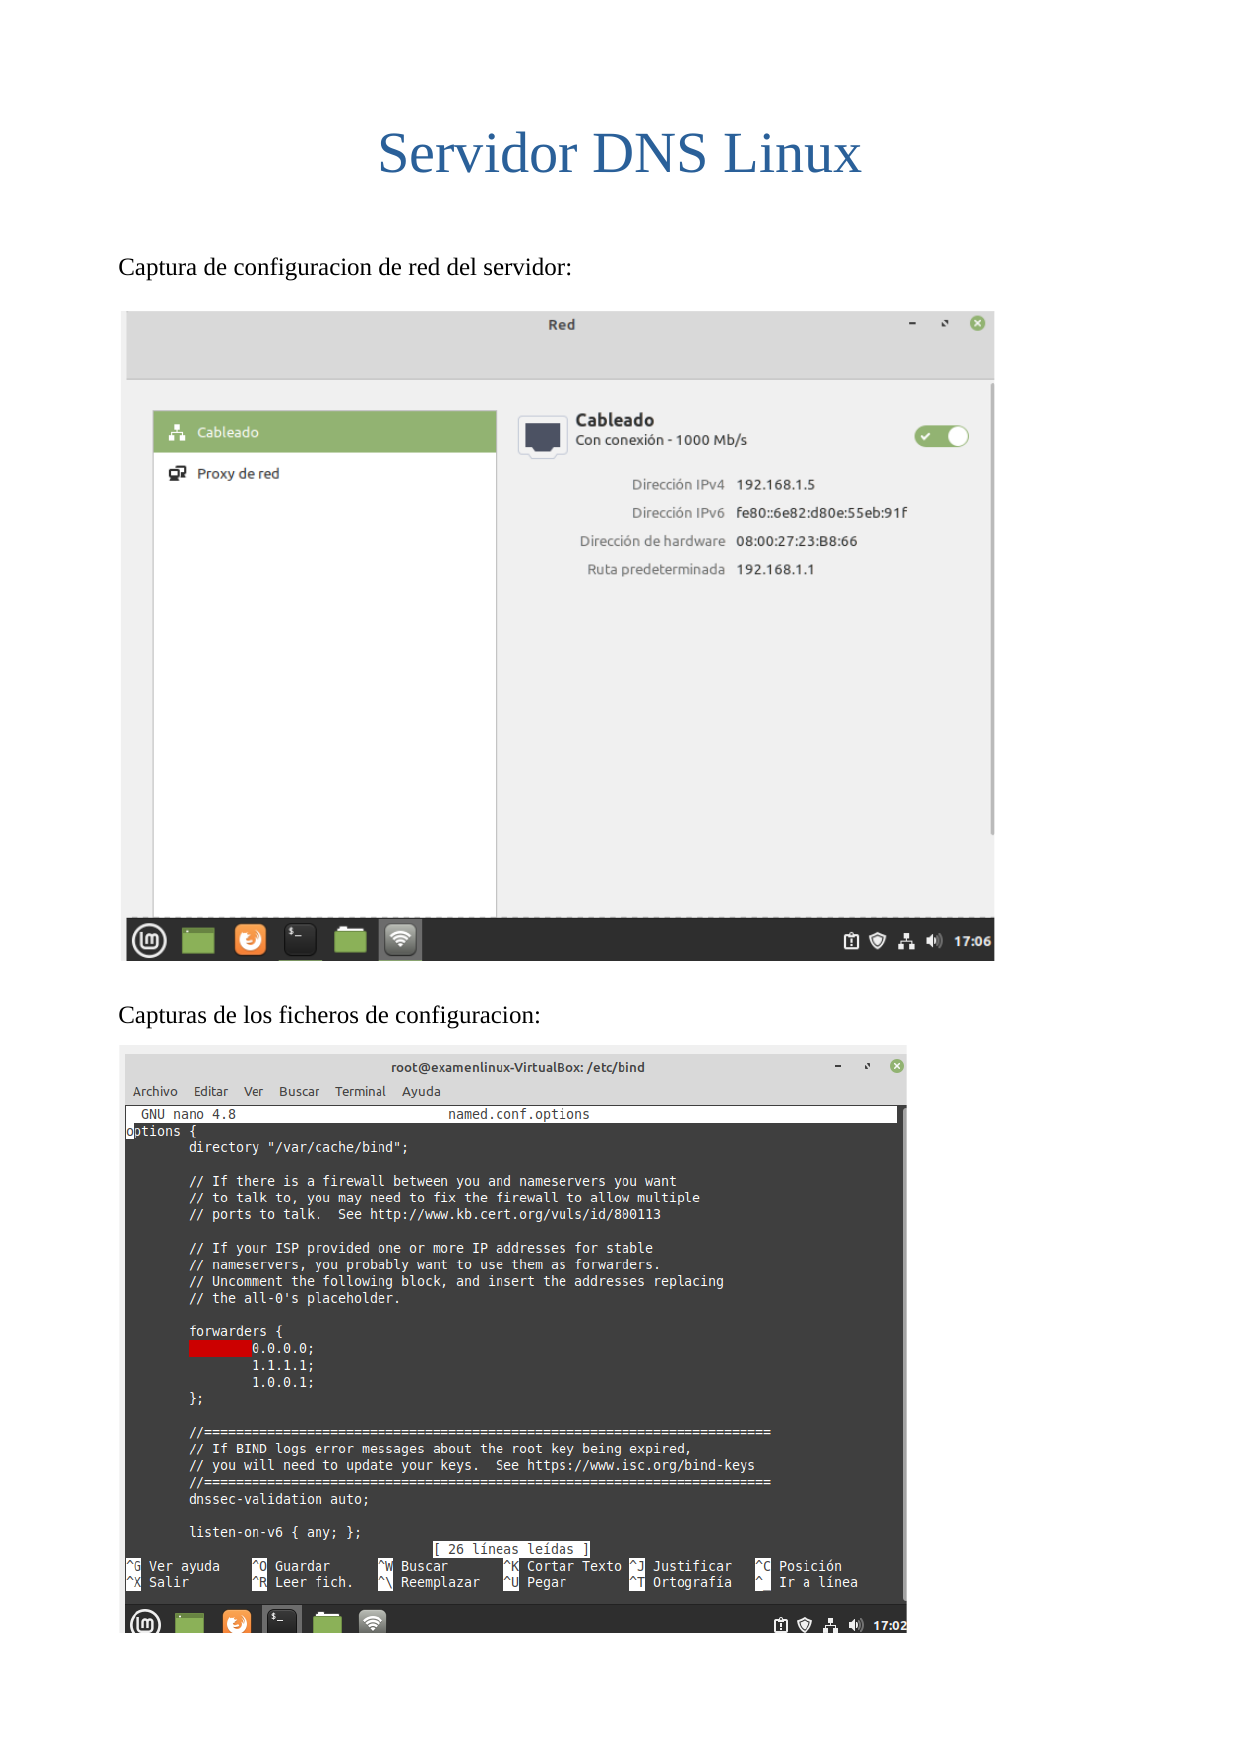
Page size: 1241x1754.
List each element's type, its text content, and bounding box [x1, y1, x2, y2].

text Captura de configuracion de red del servidor: [118, 252, 1122, 281]
text Servidor DNS Linux [118, 118, 1122, 185]
picture [798, 1045, 907, 1633]
picture [878, 311, 995, 961]
text Capturas de los ficheros de configuracion: [118, 1000, 1122, 1028]
